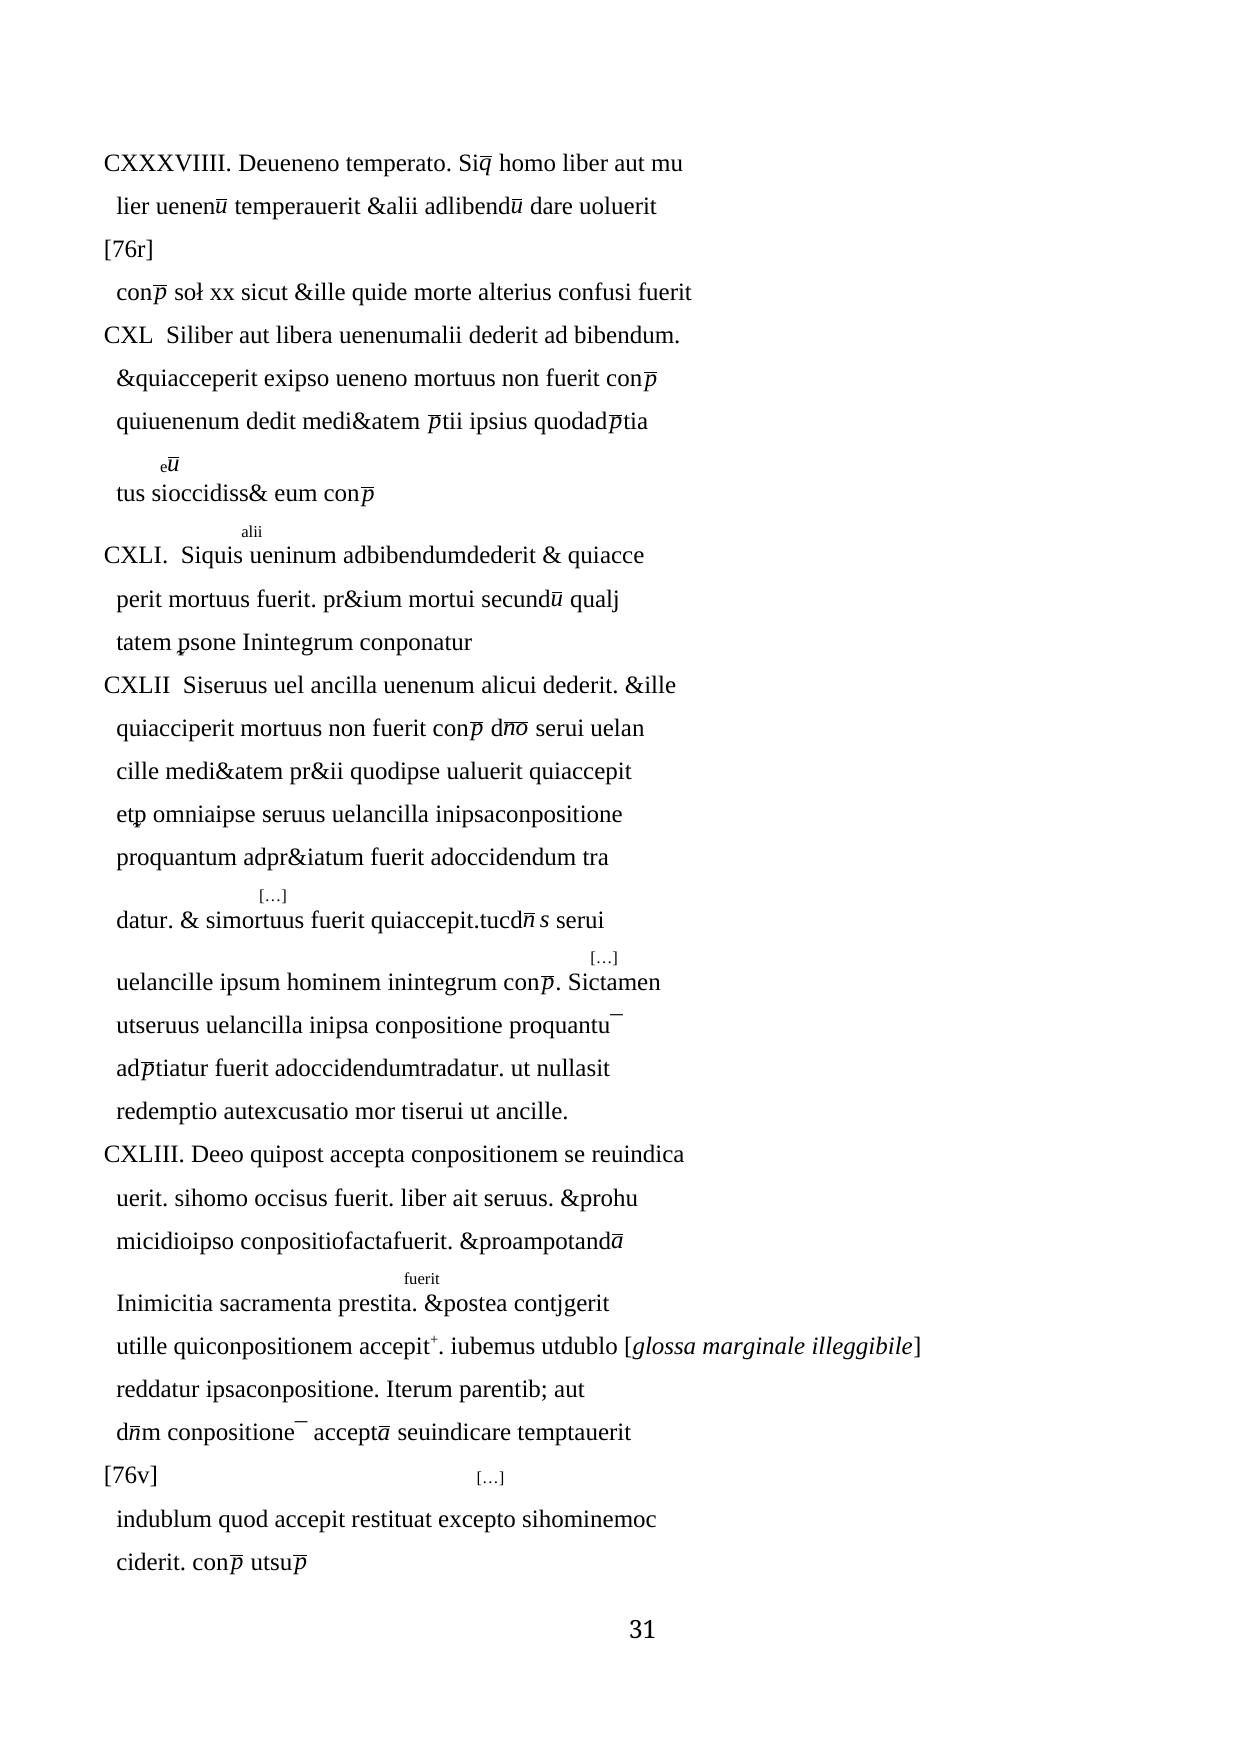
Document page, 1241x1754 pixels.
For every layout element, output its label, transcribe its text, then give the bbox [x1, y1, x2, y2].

text tus sioccidiss& eum con [103, 478, 1211, 507]
text etᵱ omniaipse seruus uelancilla inipsaconpositione [103, 799, 1211, 828]
text proquantum adpr&iatum fuerit adoccidendum tra [103, 842, 1211, 871]
text Inimicitia sacramenta prestita. &postea contjgerit [103, 1288, 1211, 1317]
text utseruus uelancilla inipsa conpositione proquantu¯ [103, 1010, 1211, 1039]
text CXLI. Siquis ueninum adbibendumdederit & quiacce [103, 541, 1211, 569]
text […] [103, 886, 1211, 905]
text ciderit. con utsu [103, 1547, 1211, 1576]
text uerit. sihomo occisus fuerit. liber ait seruus. &prohu [103, 1183, 1211, 1211]
text fuerit [103, 1269, 1211, 1288]
text lier uenen temperauerit &alii adlibend dare uoluerit [103, 191, 1211, 219]
text redemptio autexcusatio mor tiserui ut ancille. [103, 1096, 1211, 1125]
text e [103, 449, 1211, 478]
text uelancille ipsum hominem inintegrum con. Sictamen [103, 967, 1211, 996]
text datur. & simortuus fuerit quiaccepit.tucd serui [103, 905, 1211, 933]
text reddatur ipsaconpositione. Iterum parentib; aut [103, 1374, 1211, 1403]
text perit mortuus fuerit. pr&ium mortui secund qualj [103, 584, 1211, 612]
text tatem ᵱsone Inintegrum conponatur [103, 627, 1211, 656]
text CXLII Siseruus uel ancilla uenenum alicui dederit. &ille [103, 670, 1211, 699]
text adtiatur fuerit adoccidendumtradatur. ut nullasit [103, 1053, 1211, 1082]
text &quiacceperit exipso ueneno mortuus non fuerit con [103, 363, 1211, 392]
text CXLIII. Deeo quipost accepta conpositionem se reuindica [103, 1139, 1211, 1168]
text CXXXVIIII. Deueneno temperato. Si homo liber aut mu [103, 148, 1211, 176]
text CXL Siliber aut libera uenenumalii dederit ad bibendum. [103, 320, 1211, 349]
text con soł xx sicut &ille quide morte alterius confusi fuerit [103, 277, 1211, 306]
text micidioipso conpositiofactafuerit. &proampotand [103, 1226, 1211, 1254]
text [76v] […] [103, 1461, 1211, 1489]
text alii [103, 521, 1211, 541]
text quiacciperit mortuus non fuerit con d serui uelan [103, 713, 1211, 742]
text dm conpositione¯ accept seuindicare temptauerit [103, 1417, 1211, 1446]
text quiuenenum dedit medi&atem tii ipsius quodadtia [103, 406, 1211, 435]
text [76r] [103, 234, 1211, 263]
text utille quiconpositionem accepit+. iubemus utdublo [glossa marginale illeggibile] [103, 1331, 1211, 1360]
text cille medi&atem pr&ii quodipse ualuerit quiaccepit [103, 756, 1211, 785]
text […] [103, 948, 1211, 967]
text indublum quod accepit restituat excepto sihominemoc [103, 1504, 1211, 1532]
